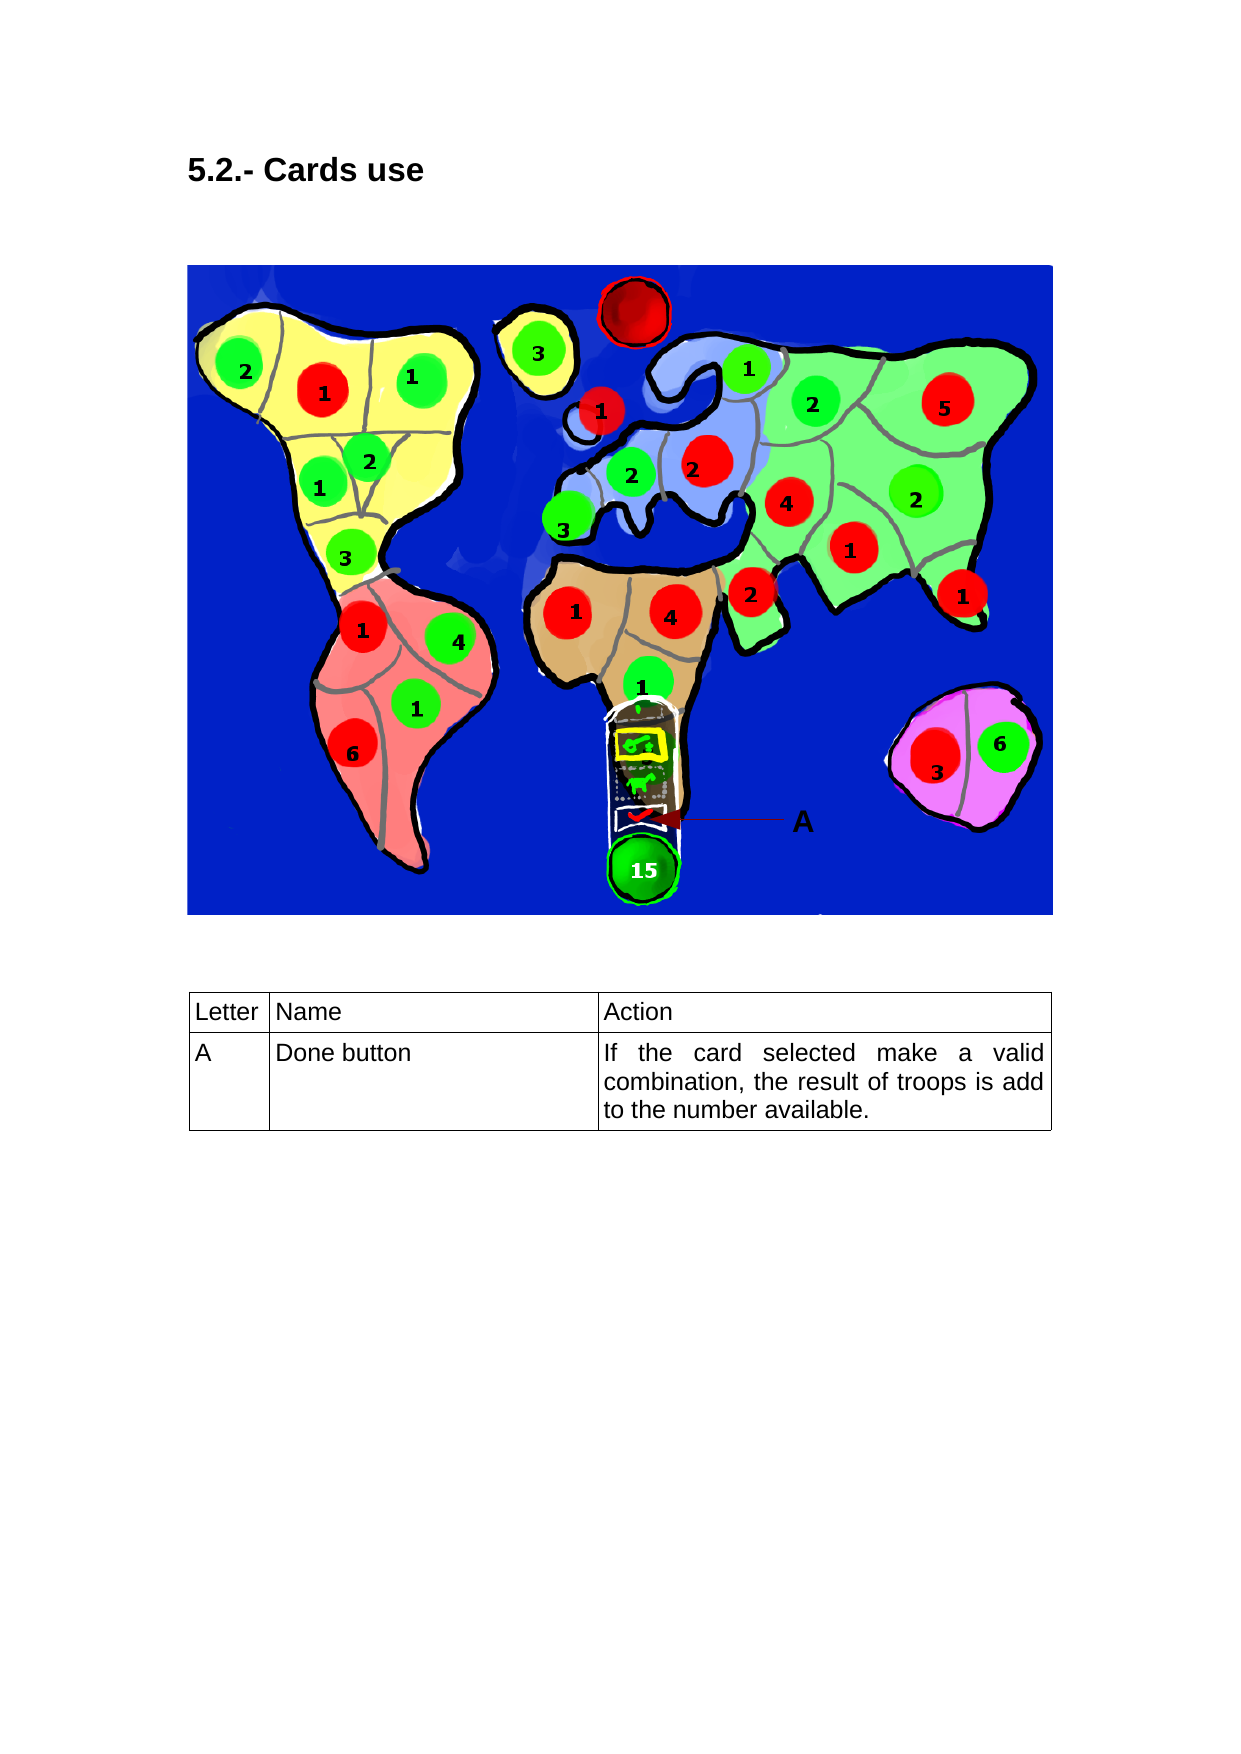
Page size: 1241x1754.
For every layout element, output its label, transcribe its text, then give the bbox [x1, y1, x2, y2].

table_cell If the card selected make a valid combination, the result of troops is add to the number available. [599, 1033, 1051, 1130]
table_header Action [599, 993, 1051, 1032]
table_cell Done button [270, 1033, 598, 1130]
table_cell A [190, 1033, 269, 1130]
table_header Letter [190, 993, 269, 1032]
text 5.2.- Cards use [187, 150, 1053, 188]
picture [187, 265, 1053, 915]
table_header Name [270, 993, 598, 1032]
